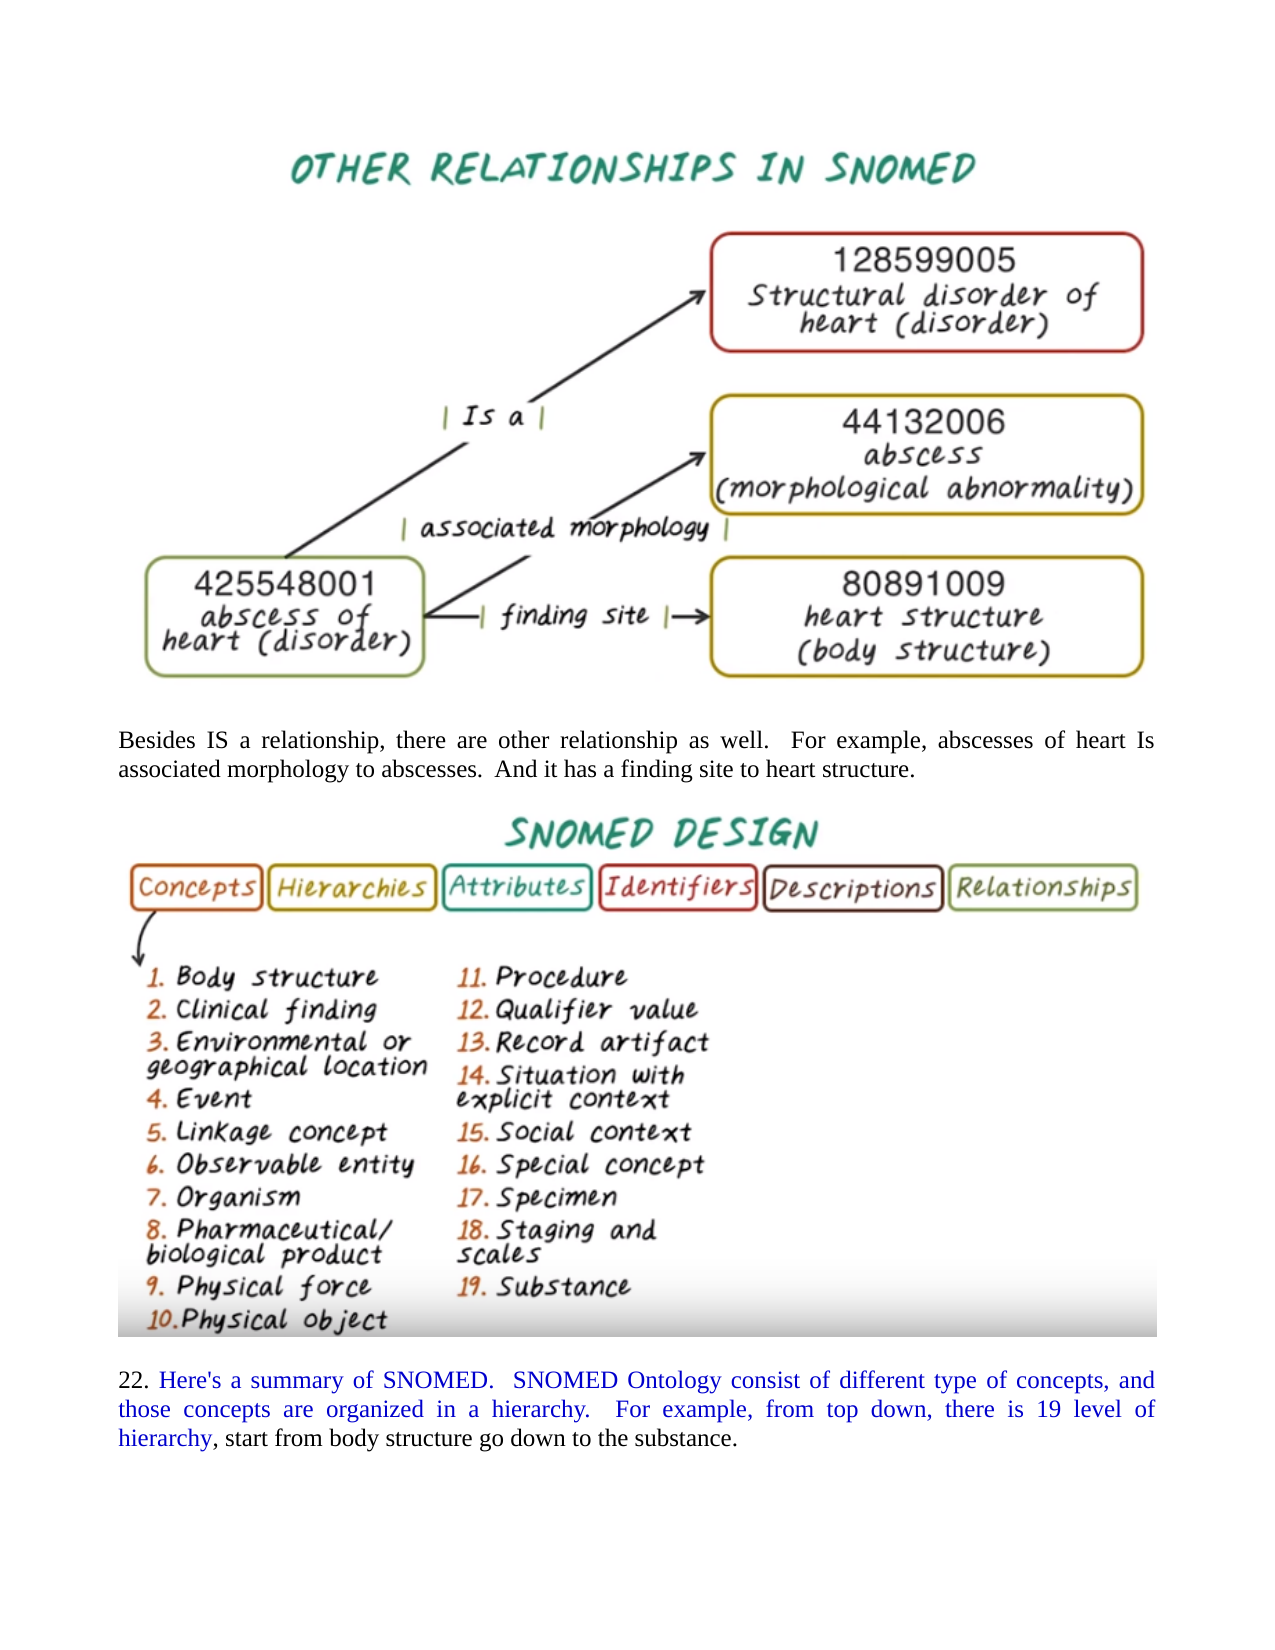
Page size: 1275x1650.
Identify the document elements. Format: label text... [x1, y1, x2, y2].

text 22. Here's a summary of SNOMED. SNOMED Ontology consist of different type of concepts, and those concepts are organized in a hierarchy. For example, from top down, there is 19 level of hierarchy, start from body structure go down to the substance. [118, 1365, 1157, 1452]
text Besides IS a relationship, there are other relationship as well. For example, abscesses of heart Is associated morphology to abscesses. And it has a finding site to heart structure. [118, 725, 1157, 782]
picture [118, 811, 1157, 1337]
picture [118, 146, 1157, 697]
